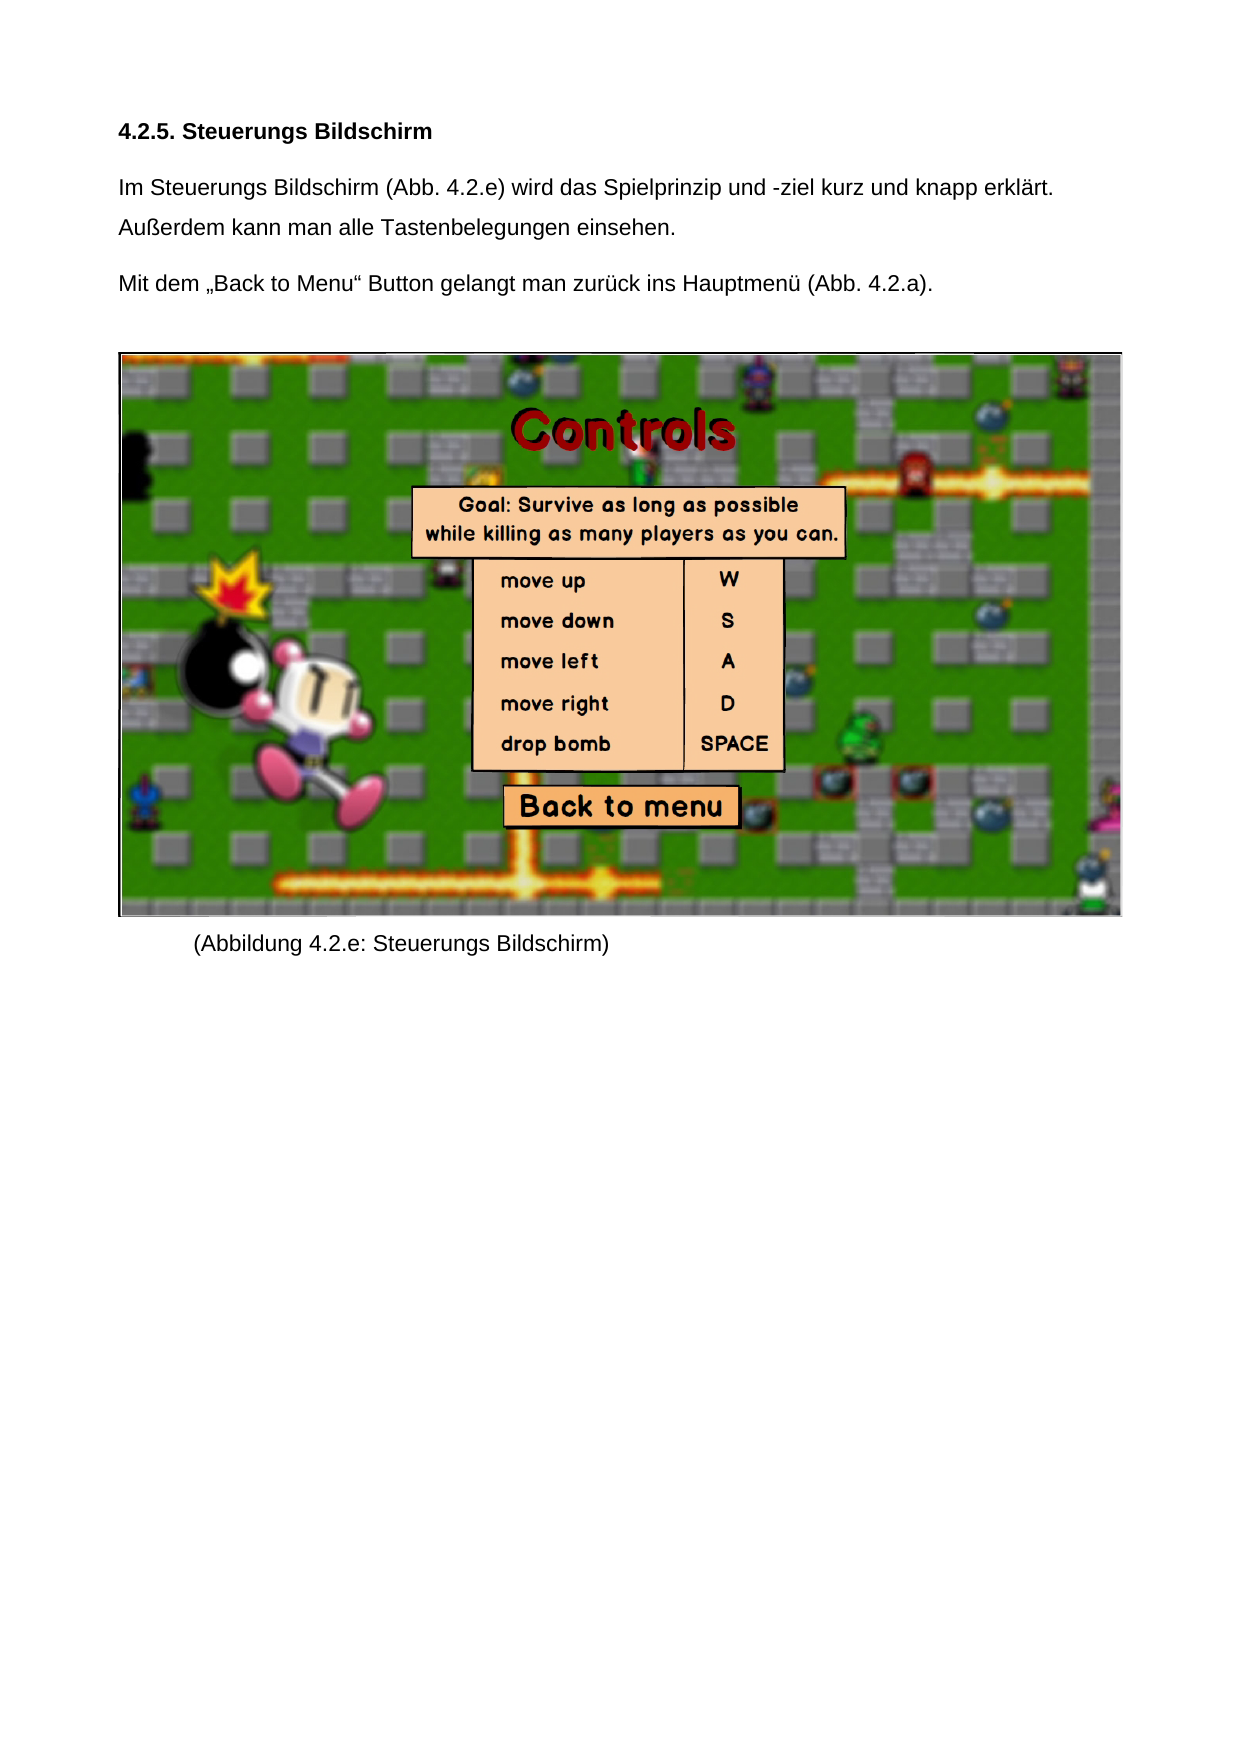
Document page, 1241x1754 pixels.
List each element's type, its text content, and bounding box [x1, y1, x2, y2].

text Mit dem „Back to Menu“ Button gelangt man zurück ins Hauptmenü (Abb. 4.2.a). [118, 270, 1122, 296]
text (Abbildung 4.2.e: Steuerungs Bildschirm) [118, 917, 1122, 956]
text Im Steuerungs Bildschirm (Abb. 4.2.e) wird das Spielprinzip und -ziel kurz und knapp erklärt. Außerdem kann man alle Tastenbelegungen einsehen. [118, 174, 1122, 240]
text 4.2.5. Steuerungs Bildschirm [118, 118, 1122, 144]
text [118, 326, 1122, 352]
